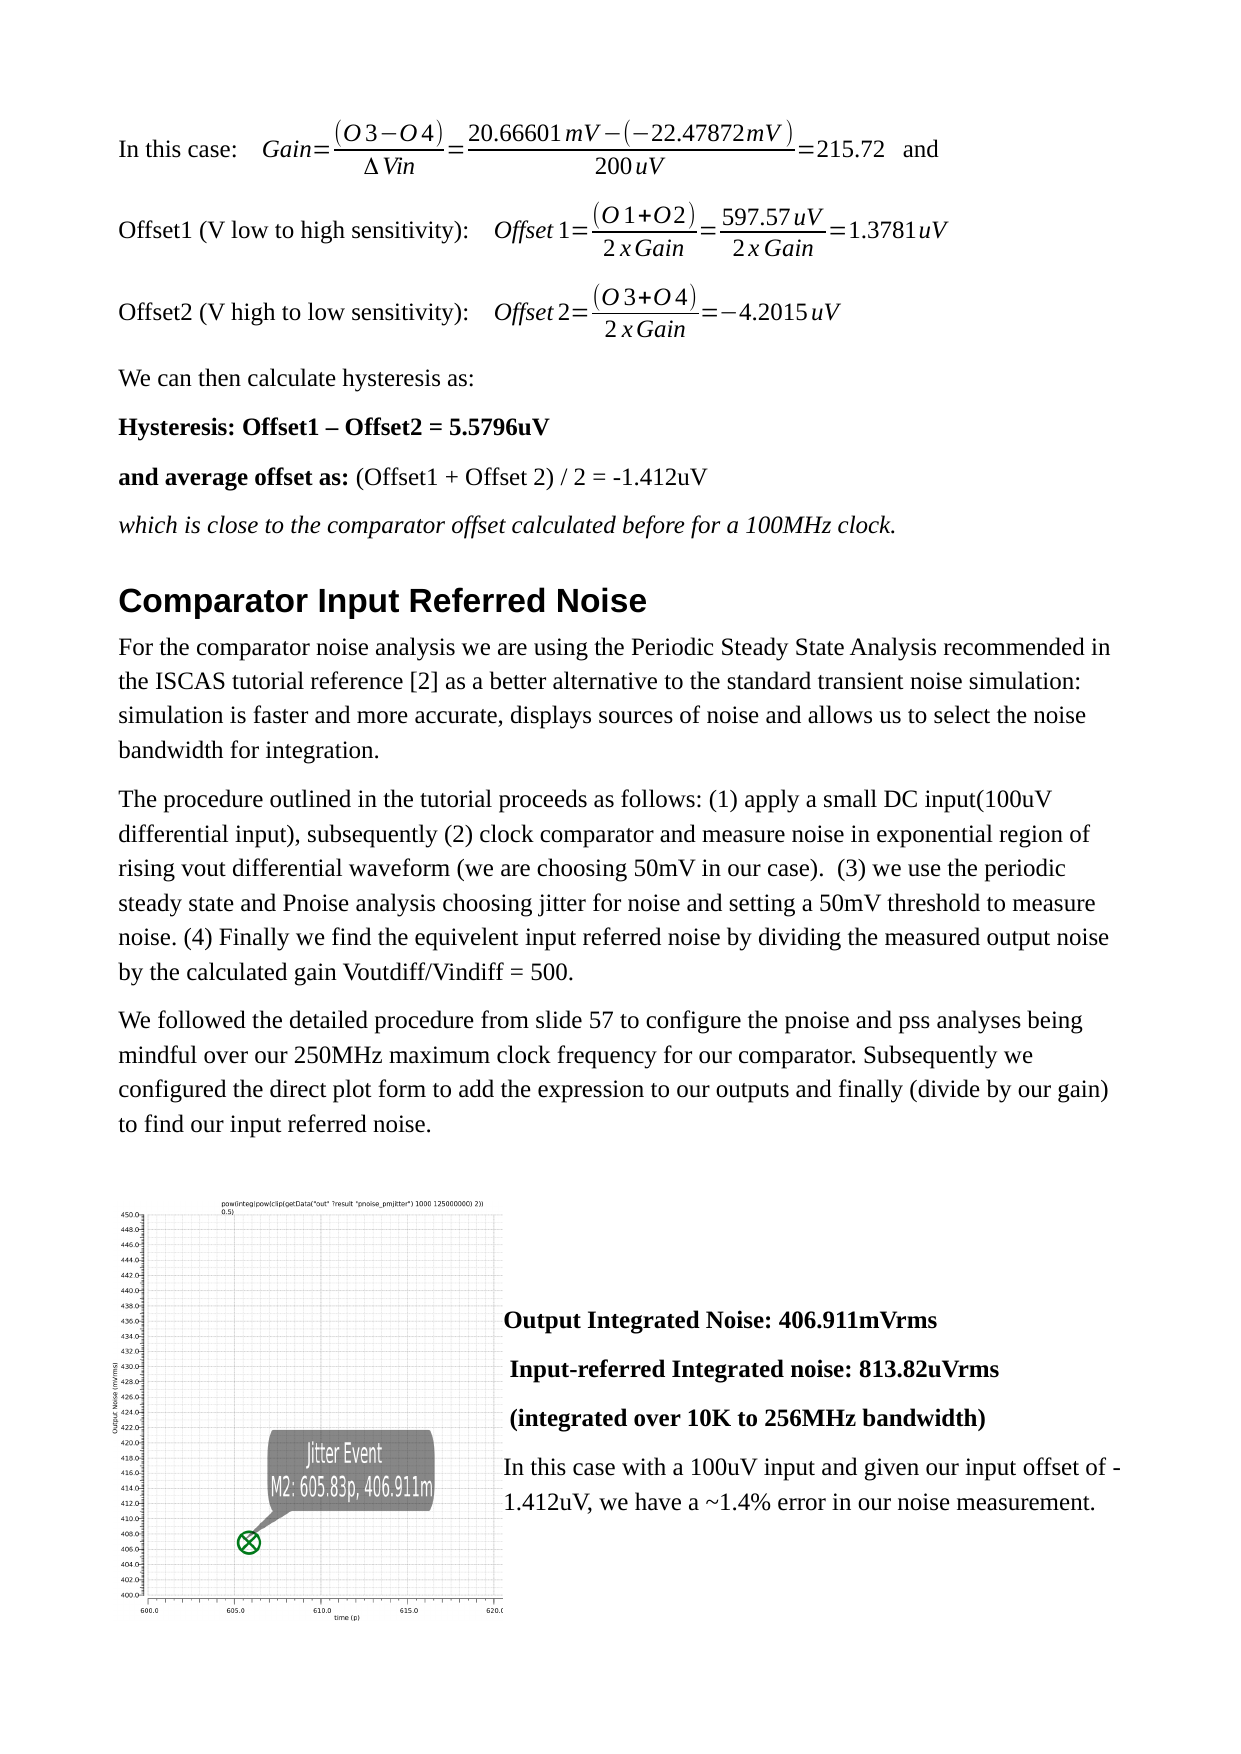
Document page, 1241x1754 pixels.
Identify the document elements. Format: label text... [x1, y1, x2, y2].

text and average offset as: (Offset1 + Offset 2) / 2 = -1.412uV [118, 462, 1122, 490]
subtitle Comparator Input Referred Noise [118, 581, 1122, 619]
text Offset1 (V low to high sensitivity): [118, 200, 1122, 261]
text Output Integrated Noise: 406.911mVrms [503, 1305, 1122, 1334]
text We can then calculate hysteresis as: [118, 363, 1122, 392]
text (integrated over 10K to 256MHz bandwidth) [503, 1403, 1122, 1432]
text which is close to the comparator offset calculated before for a 100MHz clock. [118, 511, 1122, 539]
text We followed the detailed procedure from slide 57 to configure the pnoise and pss analyses being mindful over our 250MHz maximum clock frequency for our comparator. Subsequently we configured the direct plot form to add the expression to our outputs and finally (divide by our gain) to find our input referred noise. [118, 1006, 1122, 1138]
text Offset2 (V high to low sensitivity): [118, 282, 1122, 343]
picture [112, 1201, 503, 1621]
text In this case: and [118, 118, 1122, 179]
text Hysteresis: Offset1 – Offset2 = 5.5796uV [118, 412, 1122, 441]
text The procedure outlined in the tutorial proceeds as follows: (1) apply a small DC input(100uV differential input), subsequently (2) clock comparator and measure noise in exponential region of rising vout differential waveform (we are choosing 50mV in our case). (3) we use the periodic steady state and Pnoise analysis choosing jitter for noise and setting a 50mV threshold to measure noise. (4) Finally we find the equivelent input referred noise by dividing the measured output noise by the calculated gain Voutdiff/Vindiff = 500. [118, 784, 1122, 985]
text For the comparator noise analysis we are using the Periodic Steady State Analysis recommended in the ISCAS tutorial reference [2] as a better alternative to the standard transient noise simulation: simulation is faster and more accurate, displays sources of noise and allows us to select the noise bandwidth for integration. [118, 632, 1122, 764]
text Input-referred Integrated noise: 813.82uVrms [503, 1354, 1122, 1383]
text In this case with a 100uV input and given our input offset of -1.412uV, we have a ~1.4% error in our noise measurement. [503, 1452, 1122, 1516]
